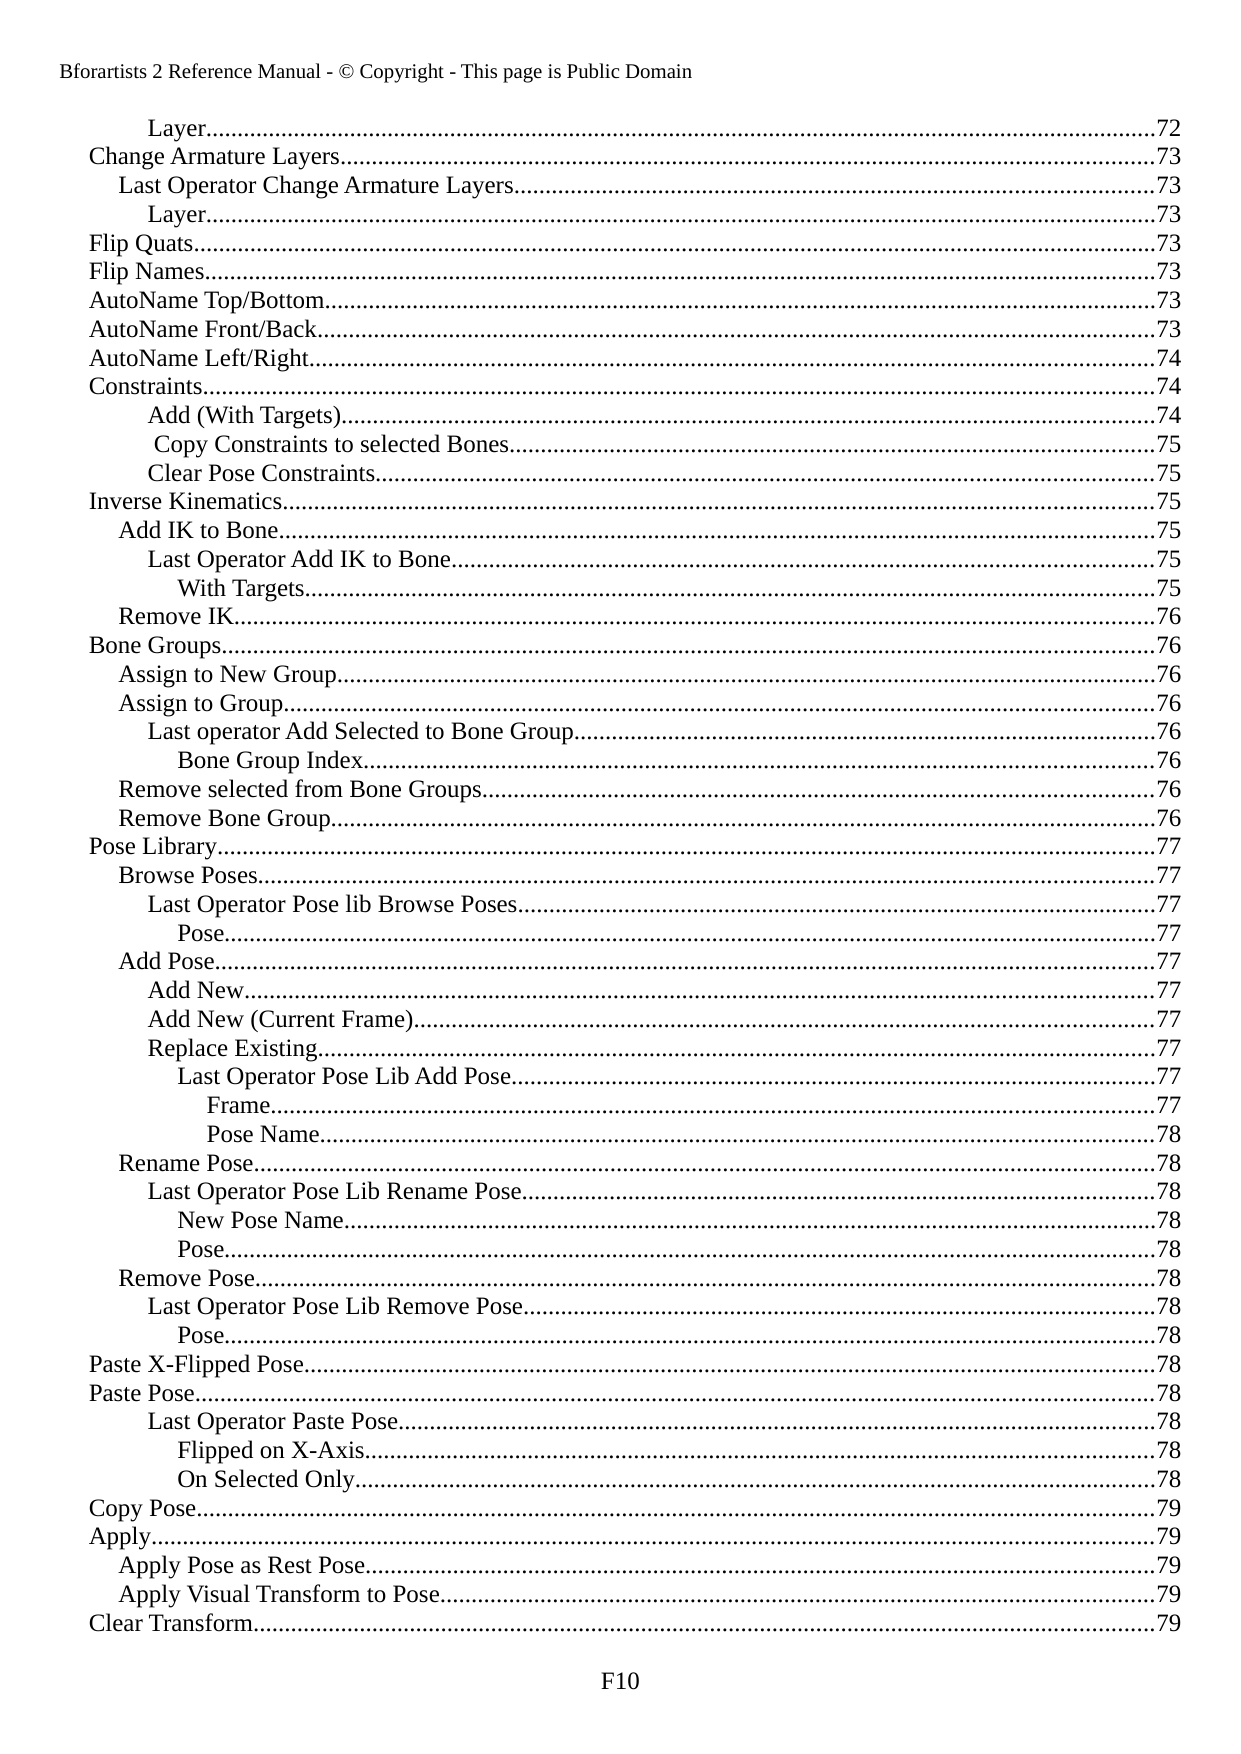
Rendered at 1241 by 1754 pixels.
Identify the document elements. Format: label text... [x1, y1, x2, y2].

text Apply 79 [88, 1521, 1181, 1550]
text Last Operator Pose Lib Rename Pose 78 [147, 1176, 1181, 1205]
text Last Operator Paste Pose 78 [147, 1406, 1181, 1435]
text Pose 77 [177, 918, 1181, 946]
text Last operator Add Selected to Bone Group 76 [147, 716, 1181, 745]
text Clear Pose Constraints 75 [147, 458, 1181, 486]
text Flip Quats 73 [88, 228, 1181, 256]
text Remove Bone Group 76 [118, 803, 1181, 831]
text Copy Pose 79 [88, 1493, 1181, 1521]
text Pose Library 77 [88, 831, 1181, 860]
text Flip Names 73 [88, 256, 1181, 285]
text Paste Pose 78 [88, 1378, 1181, 1406]
text Bone Group Index 76 [177, 745, 1181, 774]
text AutoName Top/Bottom 73 [88, 285, 1181, 314]
text Pose 78 [177, 1234, 1181, 1263]
text Remove IK 76 [118, 601, 1181, 630]
text Add IK to Bone 75 [118, 515, 1181, 544]
text Layer 73 [147, 199, 1181, 228]
text Last Operator Change Armature Layers 73 [118, 170, 1181, 199]
text Add Pose 77 [118, 946, 1181, 975]
text Last Operator Pose lib Browse Poses 77 [147, 889, 1181, 918]
text Pose 78 [177, 1320, 1181, 1349]
text Remove selected from Bone Groups 76 [118, 774, 1181, 803]
text Last Operator Add IK to Bone 75 [147, 544, 1181, 573]
text Frame 77 [206, 1090, 1181, 1119]
text Change Armature Layers 73 [88, 141, 1181, 170]
text With Targets 75 [177, 573, 1181, 601]
text Rename Pose 78 [118, 1148, 1181, 1176]
text Apply Visual Transform to Pose 79 [118, 1579, 1181, 1608]
text On Selected Only 78 [177, 1464, 1181, 1493]
text Last Operator Pose Lib Remove Pose 78 [147, 1291, 1181, 1320]
text Browse Poses 77 [118, 860, 1181, 889]
text Pose Name 78 [206, 1119, 1181, 1148]
text Add (With Targets) 74 [147, 400, 1181, 429]
text Paste X-Flipped Pose 78 [88, 1349, 1181, 1378]
text Copy Constraints to selected Bones 75 [147, 429, 1181, 458]
text Constraints 74 [88, 371, 1181, 400]
text Bone Groups 76 [88, 630, 1181, 659]
text Remove Pose 78 [118, 1263, 1181, 1291]
text Add New 77 [147, 975, 1181, 1004]
text Flipped on X-Axis 78 [177, 1435, 1181, 1464]
text Assign to New Group 76 [118, 659, 1181, 688]
text Inverse Kinematics 75 [88, 486, 1181, 515]
text Assign to Group 76 [118, 688, 1181, 716]
text Apply Pose as Rest Pose 79 [118, 1550, 1181, 1579]
text New Pose Name 78 [177, 1205, 1181, 1234]
text AutoName Left/Right 74 [88, 343, 1181, 371]
text Replace Existing 77 [147, 1033, 1181, 1061]
text Layer 72 [147, 113, 1181, 141]
text Add New (Current Frame) 77 [147, 1004, 1181, 1033]
text Last Operator Pose Lib Add Pose 77 [177, 1061, 1181, 1090]
text AutoName Front/Back 73 [88, 314, 1181, 343]
text Clear Transform 79 [88, 1608, 1181, 1636]
